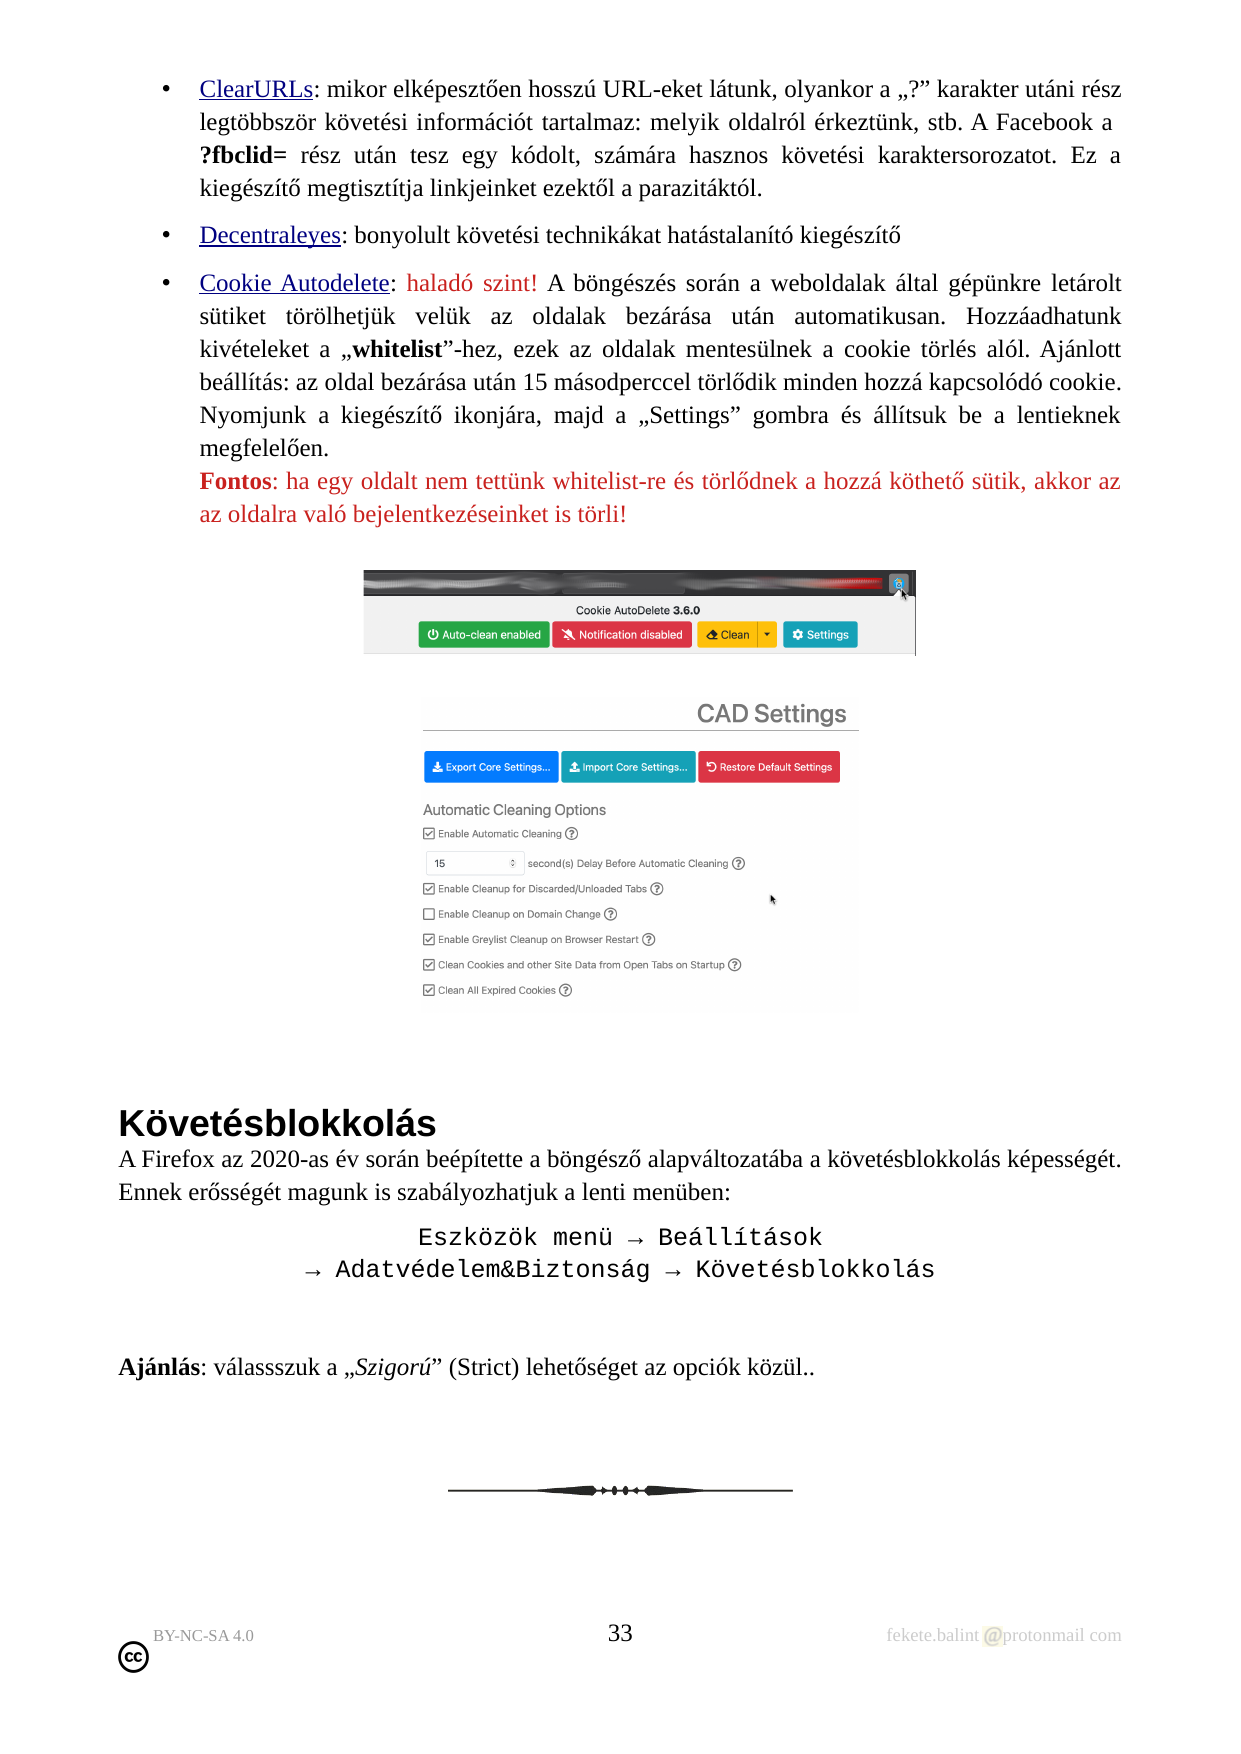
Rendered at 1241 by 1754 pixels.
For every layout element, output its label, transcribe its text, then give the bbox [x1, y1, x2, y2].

picture [982, 1626, 1003, 1647]
subtitle Követésblokkolás [118, 1101, 1122, 1144]
list Decentraleyes: bonyolult követési technikákat hatástalanító kiegészítő [162, 220, 1122, 249]
picture [446, 1482, 795, 1498]
picture [118, 1641, 149, 1673]
text Ajánlás: válassszuk a „Szigorú” (Strict) lehetőséget az opciók közül.. [118, 1352, 1122, 1381]
picture [363, 570, 916, 656]
list ClearURLs: mikor elképesztően hosszú URL-eket látunk, olyankor a „?” karakter utáni rész legtöbbször követési információt tartalmaz: melyik oldalról érkeztünk, stb. A Facebook a ?fbclid= rész után tesz egy kódolt, számára hasznos követési karaktersorozatot. Ez a kiegészítő megtisztítja linkjeinket ezektől a parazitáktól. [162, 74, 1122, 202]
list Cookie Autodelete: haladó szint! A böngészés során a weboldalak által gépünkre letárolt sütiket törölhetjük velük az oldalak bezárása után automatikusan. Hozzáadhatunk kivételeket a „whitelist”-hez, ezek az oldalak mentesülnek a cookie törlés alól. Ajánlott beállítás: az oldal bezárása után 15 másodperccel törlődik minden hozzá kapcsolódó cookie. Nyomjunk a kiegészítő ikonjára, majd a „Settings” gombra és állítsuk be a lentieknek megfelelően. Fontos: ha egy oldalt nem tettünk whitelist-re és törlődnek a hozzá köthető sütik, akkor az az oldalra való bejelentkezéseinket is törli! [162, 268, 1122, 528]
text Eszközök menü → Beállítások → Adatvédelem&Biztonság → Követésblokkolás [118, 1224, 1122, 1285]
picture [420, 697, 859, 1013]
text A Firefox az 2020-as év során beépítette a böngésző alapváltozatába a követésblokkolás képességét. Ennek erősségét magunk is szabályozhatjuk a lenti menüben: [118, 1144, 1122, 1206]
